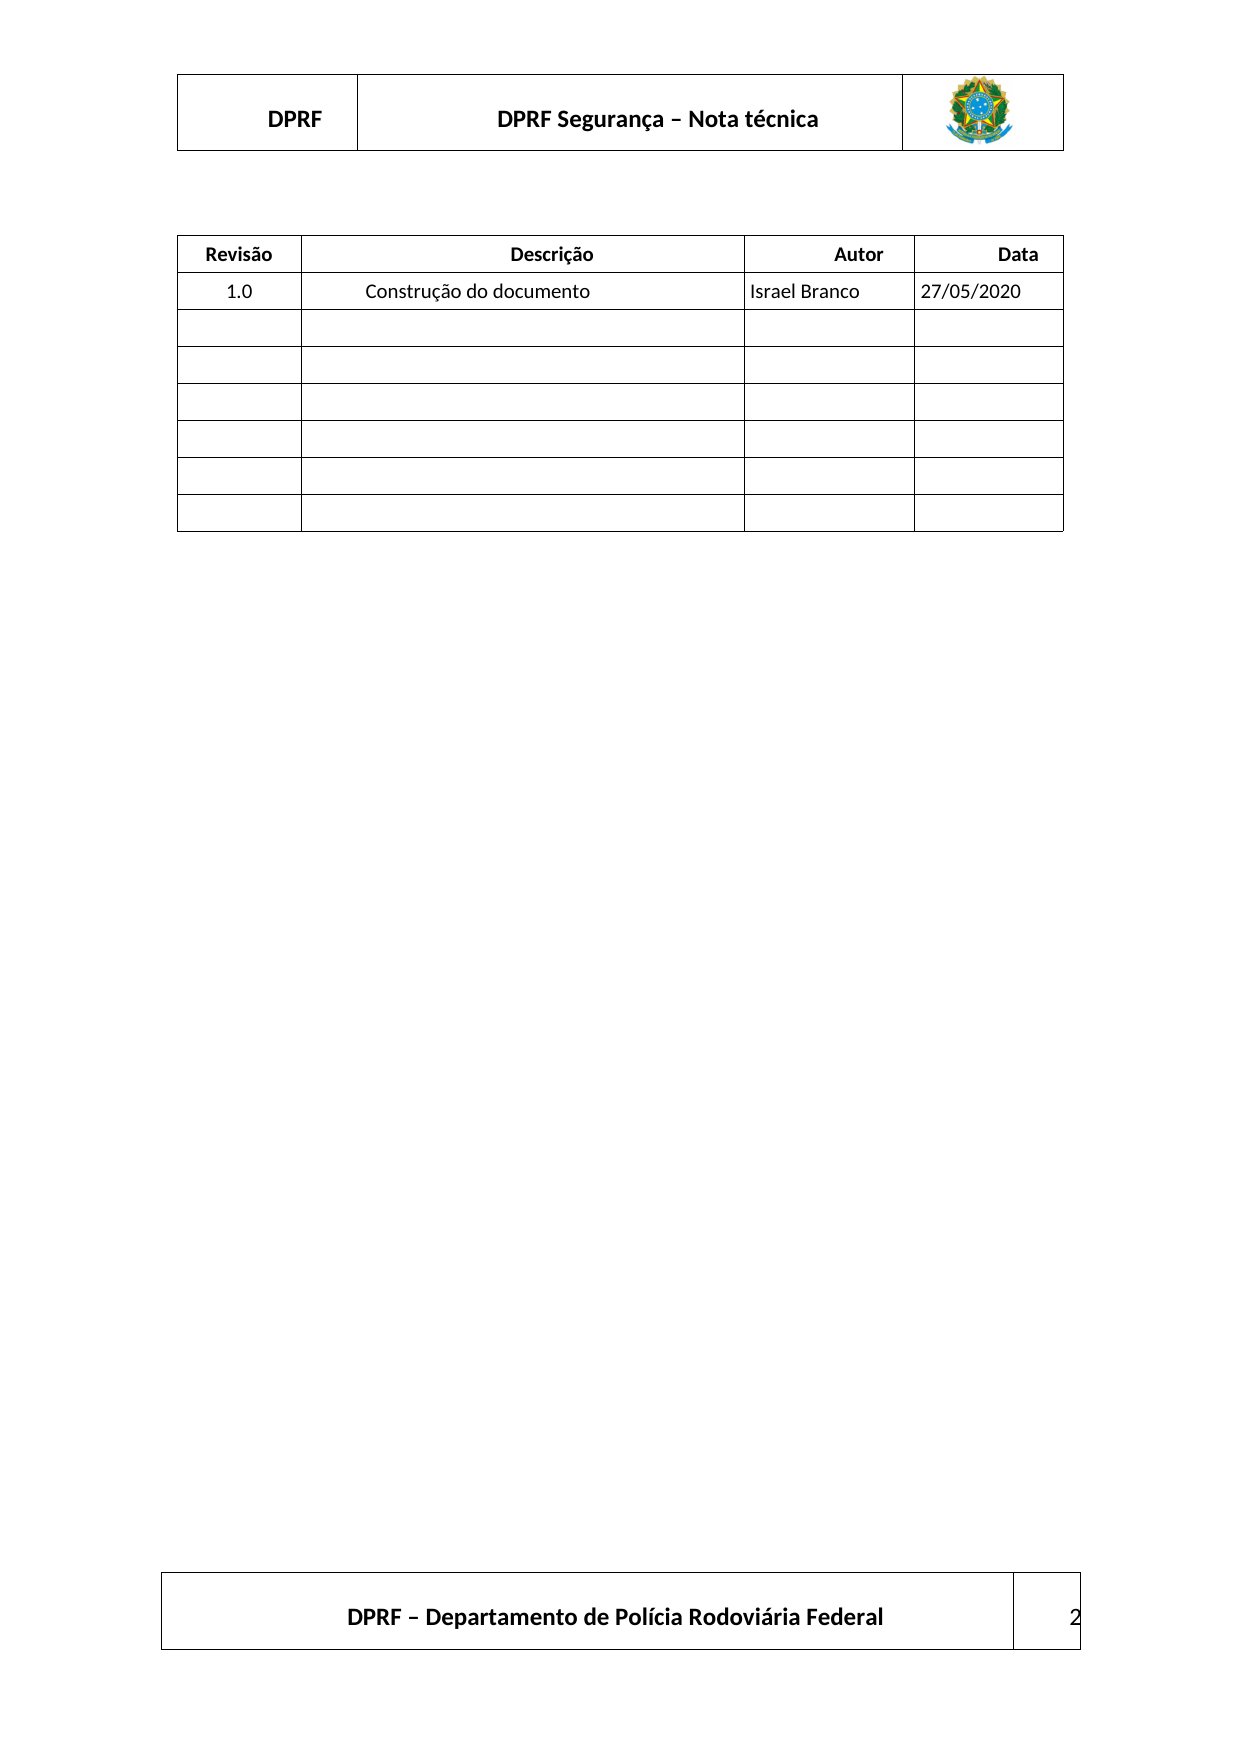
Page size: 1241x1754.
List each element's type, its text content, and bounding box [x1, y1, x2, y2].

table_cell [302, 384, 744, 420]
table_cell Construção do documento [302, 273, 744, 309]
table_header Revisão [178, 236, 301, 272]
table_cell [915, 421, 1063, 457]
table_cell [302, 310, 744, 346]
table_cell 27/05/2020 [915, 273, 1063, 309]
table_cell [178, 421, 301, 457]
picture [944, 75, 1020, 149]
table_cell [302, 495, 744, 531]
table_cell [178, 310, 301, 346]
table_cell [915, 310, 1063, 346]
table_cell [915, 495, 1063, 531]
table_header Data [915, 236, 1063, 272]
table_cell [745, 495, 914, 531]
table_header Descrição [302, 236, 744, 272]
table_cell [745, 458, 914, 494]
table_cell [302, 458, 744, 494]
table_cell Israel Branco [745, 273, 914, 309]
table_header Autor [745, 236, 914, 272]
table_cell [302, 421, 744, 457]
table_cell [178, 458, 301, 494]
table_cell [178, 347, 301, 383]
table_cell [745, 384, 914, 420]
table_cell [178, 384, 301, 420]
table_cell [302, 347, 744, 383]
table_cell 1.0 [178, 273, 301, 309]
table_cell [915, 384, 1063, 420]
table_cell [178, 495, 301, 531]
table_cell [745, 421, 914, 457]
table_cell [745, 310, 914, 346]
table_cell [745, 347, 914, 383]
table_cell [915, 458, 1063, 494]
table_cell [915, 347, 1063, 383]
